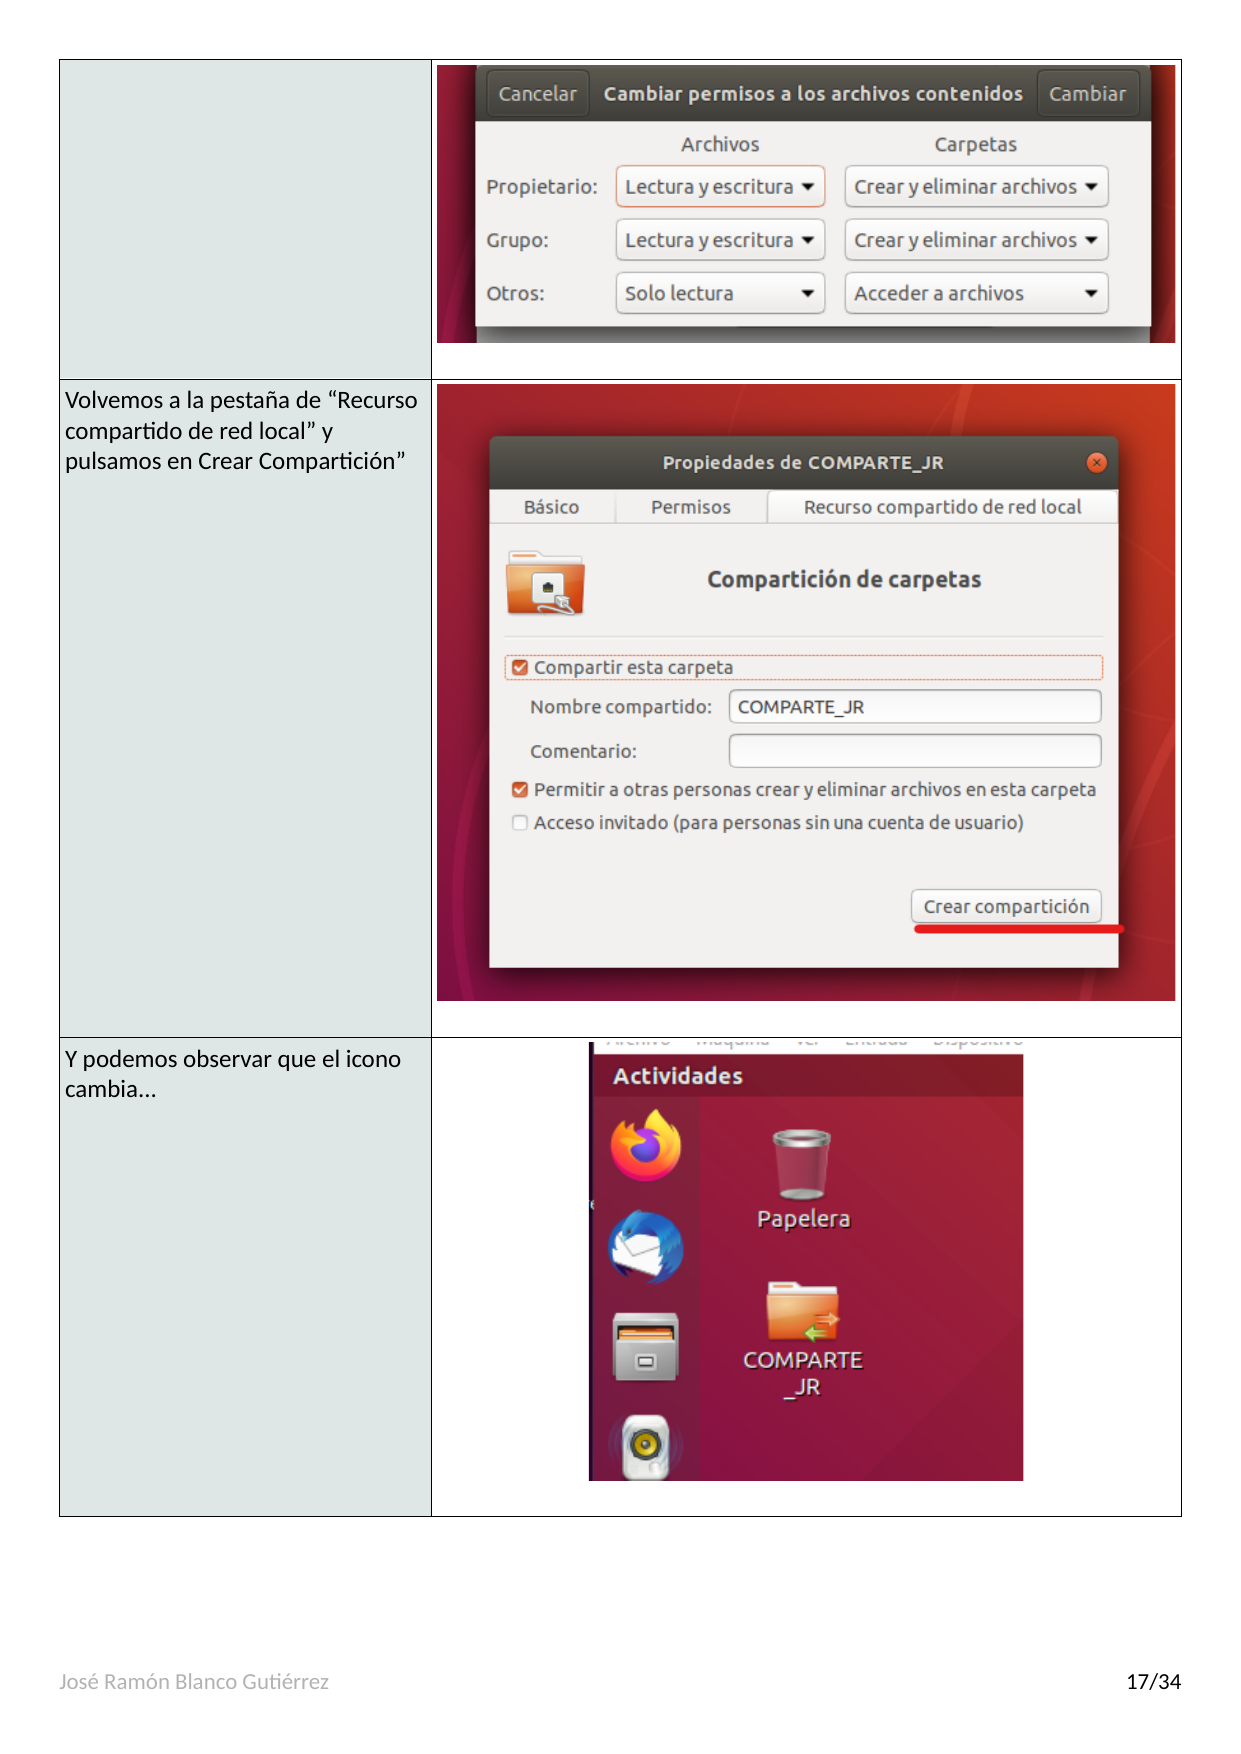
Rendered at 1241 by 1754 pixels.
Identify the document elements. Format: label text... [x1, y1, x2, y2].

table_cell [432, 380, 1181, 1037]
table_cell Y podemos observar que el icono cambia... [60, 1038, 431, 1516]
picture [437, 65, 1176, 343]
table_cell [60, 60, 431, 378]
table_cell Volvemos a la pestaña de “Recurso compartido de red local” y pulsamos en Crear Compartición” [60, 380, 431, 1037]
table_cell [432, 1038, 1181, 1516]
table_cell [432, 60, 1181, 378]
picture [588, 1042, 1024, 1481]
picture [437, 384, 1176, 1001]
